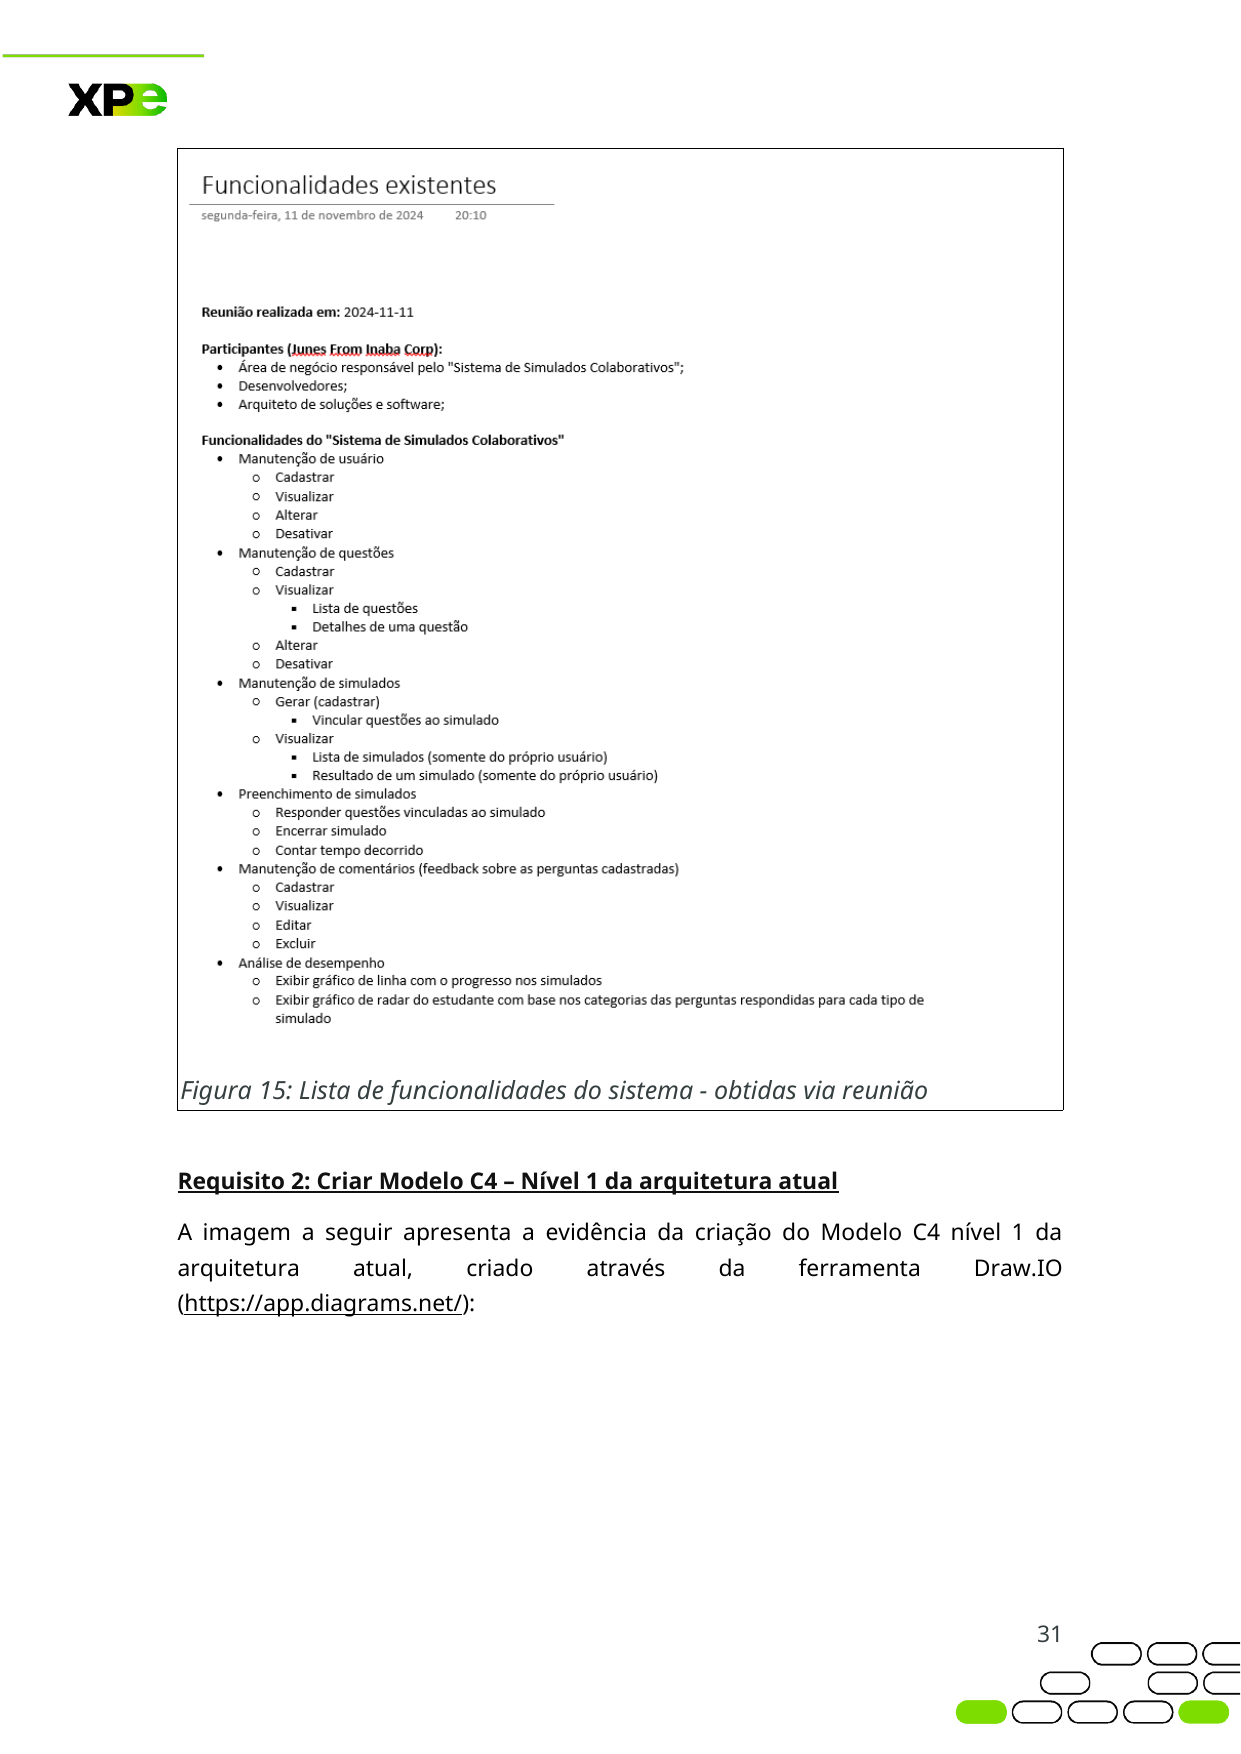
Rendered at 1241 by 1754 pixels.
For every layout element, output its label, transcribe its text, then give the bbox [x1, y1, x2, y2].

text A imagem a seguir apresenta a evidência da criação do Modelo C4 nível 1 da arquitetura atual, criado através da ferramenta Draw.IO (https://app.diagrams.net/): [177, 1216, 1063, 1319]
picture [955, 1642, 1241, 1724]
picture [2, 51, 205, 148]
text Requisito 2: Criar Modelo C4 – Nível 1 da arquitetura atual [177, 1165, 1063, 1196]
picture [180, 163, 1060, 1061]
text Figura 15: Lista de funcionalidades do sistema - obtidas via reunião [180, 1061, 1060, 1107]
